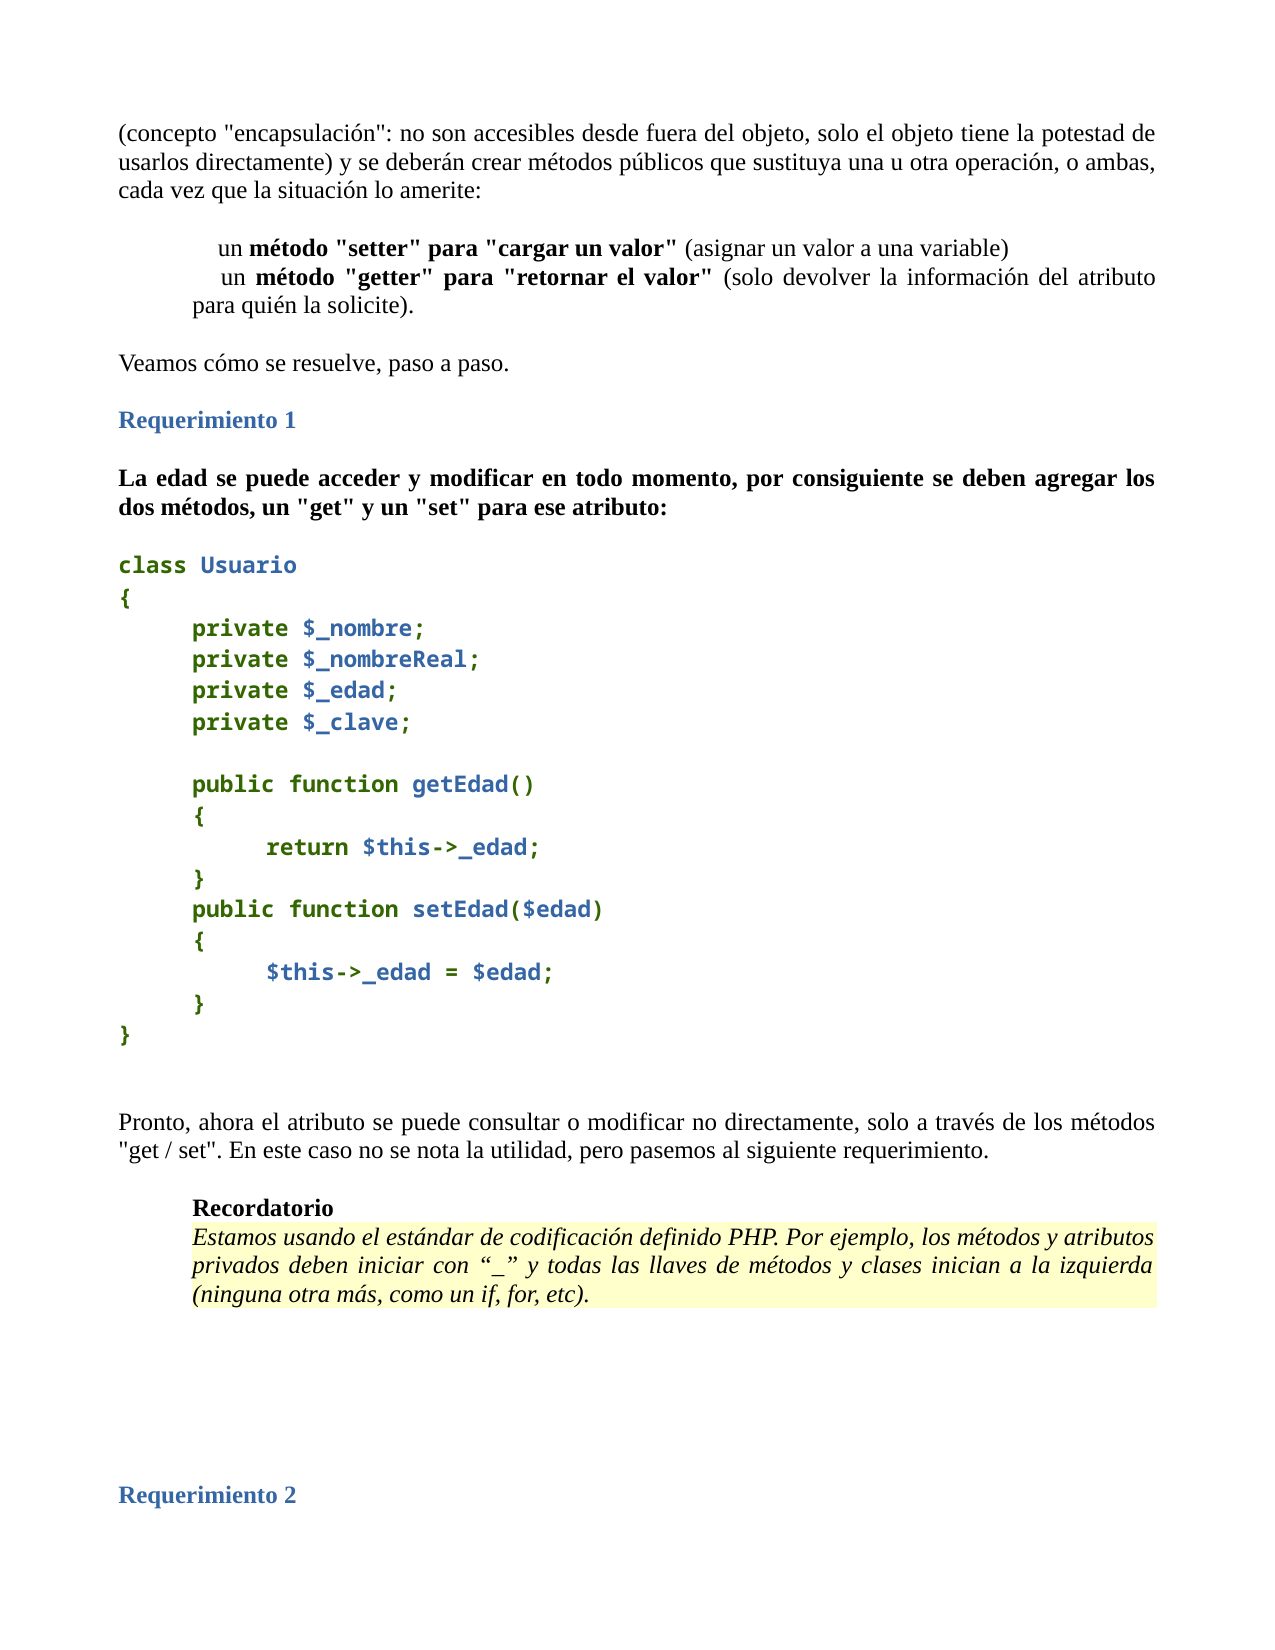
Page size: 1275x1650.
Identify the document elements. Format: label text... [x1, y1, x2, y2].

text } [118, 987, 1157, 1018]
text { [118, 581, 1157, 612]
text private $_nombre; [118, 612, 1157, 643]
text private $_edad; [118, 674, 1157, 706]
text private $_clave; [118, 706, 1157, 737]
text class Usuario [118, 549, 1157, 581]
text La edad se puede acceder y modificar en todo momento, por consiguiente se deben agregar los dos métodos, un "get" y un "set" para ese atributo: [118, 463, 1157, 521]
text Veamos cómo se resuelve, paso a paso. [118, 348, 1157, 377]
text Recordatorio [192, 1193, 1157, 1222]
text } [118, 1018, 1157, 1049]
text { [118, 924, 1157, 956]
text { [118, 799, 1157, 831]
text Pronto, ahora el atributo se puede consultar o modificar no directamente, solo a través de los métodos "get / set". En este caso no se nota la utilidad, pero pasemos al siguiente requerimiento. [118, 1107, 1157, 1164]
text  un método "setter" para "cargar un valor" (asignar un valor a una variable) [192, 233, 1157, 262]
text Estamos usando el estándar de codificación definido PHP. Por ejemplo, los métodos y atributos privados deben iniciar con “_” y todas las llaves de métodos y clases inician a la izquierda (ninguna otra más, como un if, for, etc). [192, 1222, 1157, 1308]
text } [118, 862, 1157, 893]
text return $this->_edad; [118, 831, 1157, 862]
text public function setEdad($edad) [118, 893, 1157, 924]
text private $_nombreReal; [118, 643, 1157, 674]
text  un método "getter" para "retornar el valor" (solo devolver la información del atributo para quién la solicite). [192, 262, 1157, 319]
text $this->_edad = $edad; [118, 956, 1157, 987]
text Requerimiento 1 [118, 406, 1157, 434]
text Requerimiento 2 [118, 1481, 1157, 1509]
text public function getEdad() [118, 768, 1157, 799]
text (concepto "encapsulación": no son accesibles desde fuera del objeto, solo el objeto tiene la potestad de usarlos directamente) y se deberán crear métodos públicos que sustituya una u otra operación, o ambas, cada vez que la situación lo amerite: [118, 118, 1157, 204]
